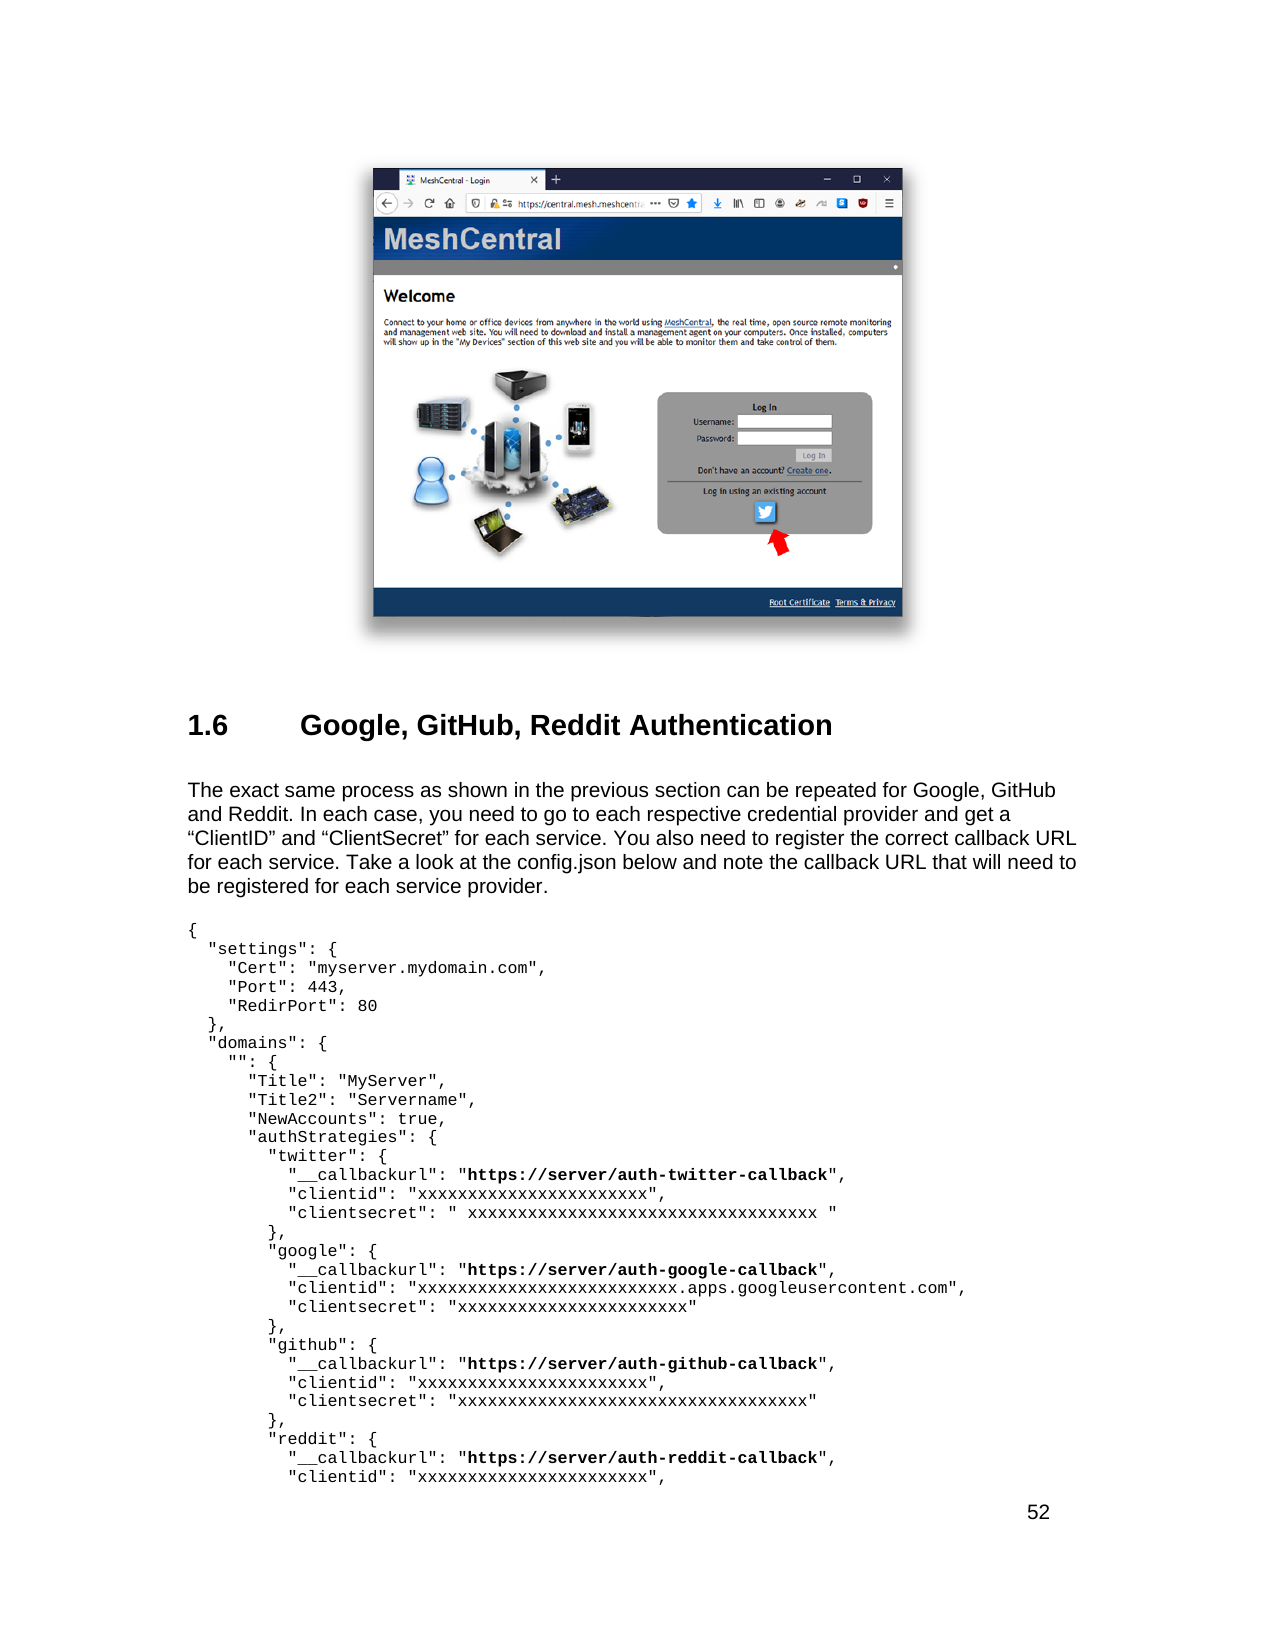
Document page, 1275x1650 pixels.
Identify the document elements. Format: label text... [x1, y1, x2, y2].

text "__callbackurl": "https://server/auth-google-callback", [187, 1261, 1087, 1280]
text "clientsecret": "xxxxxxxxxxxxxxxxxxxxxxx" [187, 1299, 1087, 1318]
text "clientid": "xxxxxxxxxxxxxxxxxxxxxxxxxx.apps.googleusercontent.com", [187, 1280, 1087, 1299]
text "authStrategies": { [187, 1129, 1087, 1148]
text "__callbackurl": "https://server/auth-github-callback", [187, 1355, 1087, 1374]
text "NewAccounts": true, [187, 1110, 1087, 1129]
text }, [187, 1412, 1087, 1431]
text }, [187, 1223, 1087, 1242]
text "clientsecret": "xxxxxxxxxxxxxxxxxxxxxxxxxxxxxxxxxxx" [187, 1393, 1087, 1412]
text "clientsecret": " xxxxxxxxxxxxxxxxxxxxxxxxxxxxxxxxxxx " [187, 1204, 1087, 1223]
text "__callbackurl": "https://server/auth-twitter-callback", [187, 1167, 1087, 1186]
text "RedirPort": 80 [187, 997, 1087, 1016]
text "twitter": { [187, 1148, 1087, 1167]
text The exact same process as shown in the previous section can be repeated for Google, GitHub and Reddit. In each case, you need to go to each respective credential provider and get a “ClientID” and “ClientSecret” for each service. You also need to register the correct callback URL for each service. Take a look at the config.json below and note the callback URL that will need to be registered for each service provider. [187, 778, 1087, 898]
text "__callbackurl": "https://server/auth-reddit-callback", [187, 1449, 1087, 1468]
text "clientid": "xxxxxxxxxxxxxxxxxxxxxxx", [187, 1468, 1087, 1487]
text { [187, 922, 1087, 941]
text "reddit": { [187, 1431, 1087, 1449]
text "Port": 443, [187, 978, 1087, 997]
text "google": { [187, 1242, 1087, 1261]
text "Title": "MyServer", [187, 1072, 1087, 1091]
text "settings": { [187, 941, 1087, 959]
text "Cert": "myserver.mydomain.com", [187, 959, 1087, 978]
text }, [187, 1318, 1087, 1336]
text "clientid": "xxxxxxxxxxxxxxxxxxxxxxx", [187, 1186, 1087, 1204]
text "clientid": "xxxxxxxxxxxxxxxxxxxxxxx", [187, 1374, 1087, 1393]
text "domains": { [187, 1035, 1087, 1054]
text "": { [187, 1054, 1087, 1072]
text "Title2": "Servername", [187, 1091, 1087, 1110]
subtitle Google, GitHub, Reddit Authentication [187, 708, 1087, 741]
text "github": { [187, 1336, 1087, 1355]
text }, [187, 1016, 1087, 1035]
